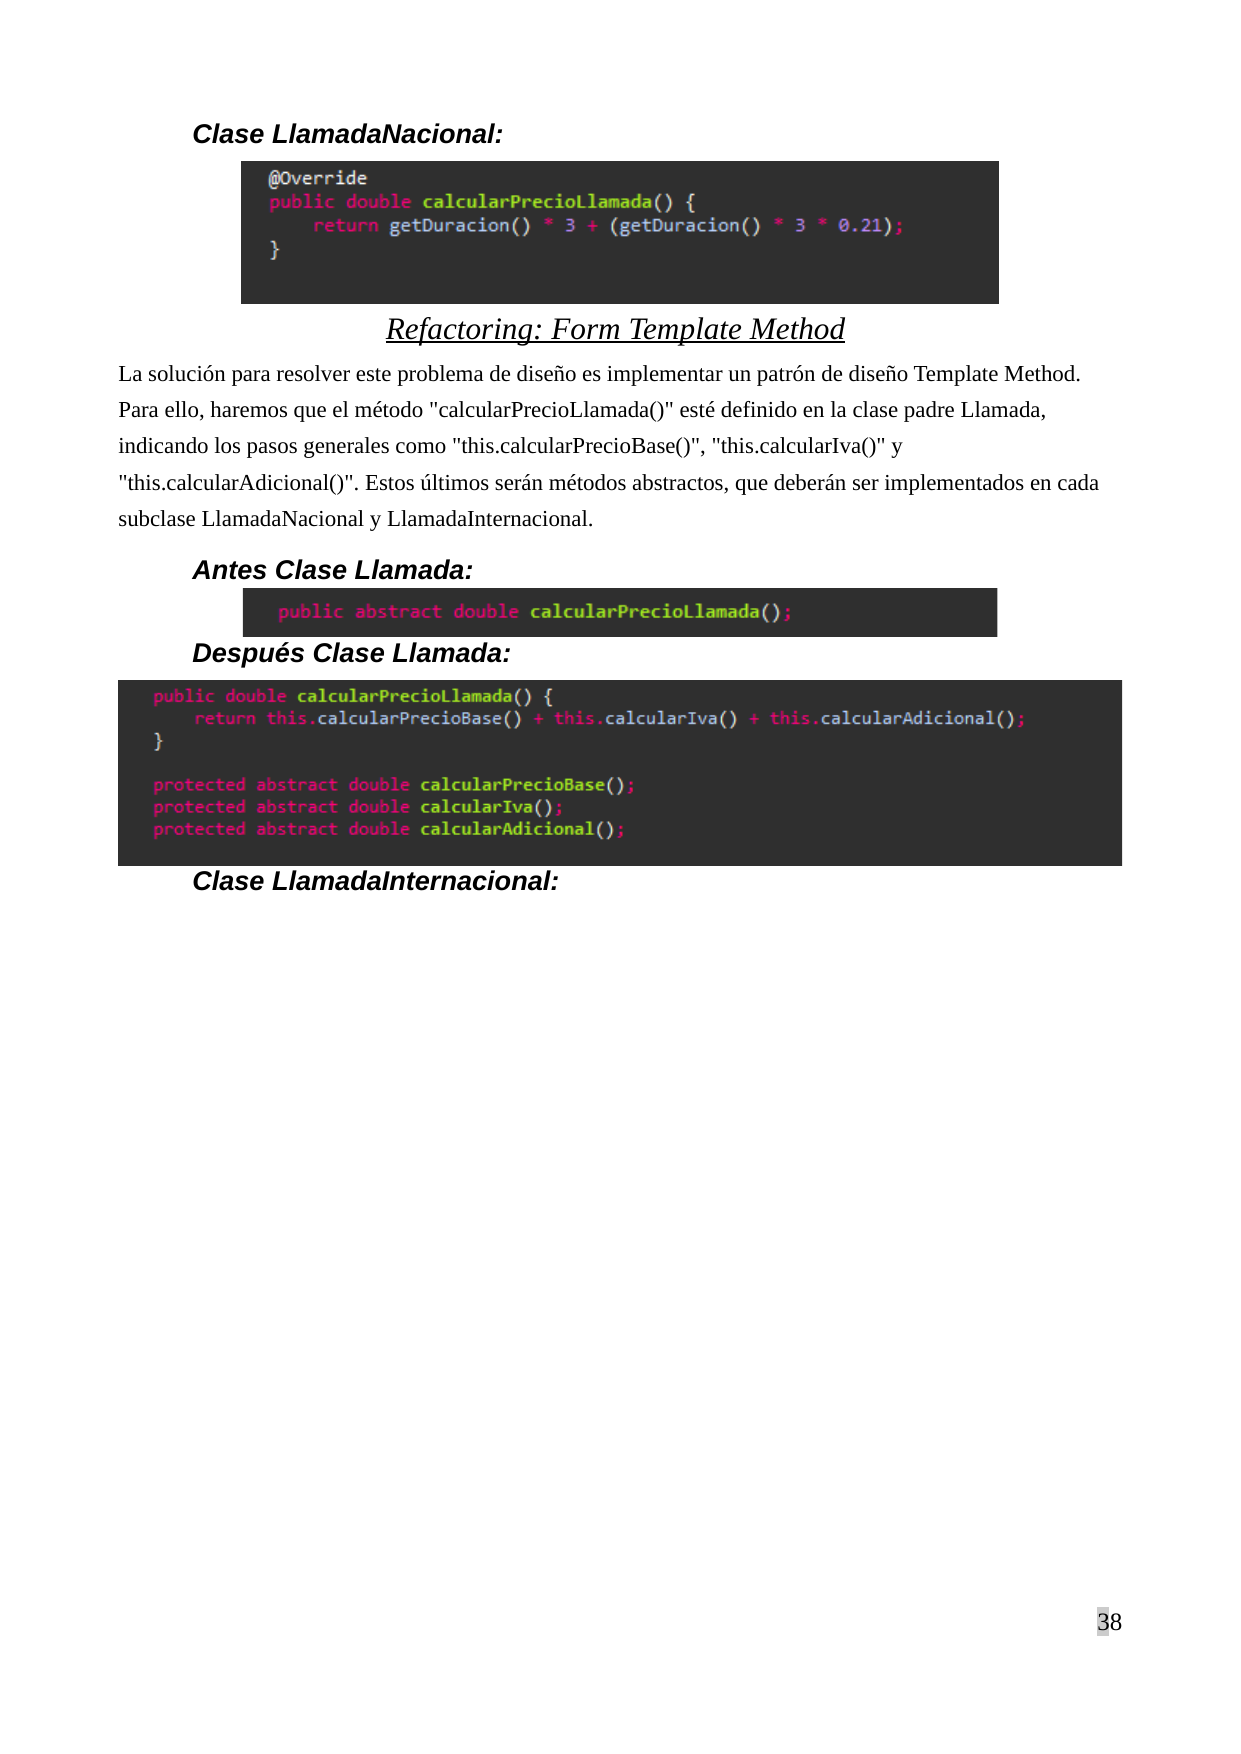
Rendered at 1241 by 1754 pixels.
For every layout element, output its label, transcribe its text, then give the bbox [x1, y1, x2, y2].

picture [242, 588, 998, 637]
subtitle Refactoring: Form Template Method [118, 183, 1122, 347]
subtitle Antes Clase Llamada: [118, 554, 1122, 585]
subtitle Clase LlamadaNacional: [118, 118, 1122, 149]
subtitle Clase LlamadaInternacional: [118, 866, 1122, 897]
subtitle Después Clase Llamada: [118, 610, 1122, 668]
picture [118, 680, 1123, 866]
text La solución para resolver este problema de diseño es implementar un patrón de diseño Template Method. Para ello, haremos que el método "calcularPrecioLlamada()" esté definido en la clase padre Llamada, indicando los pasos generales como "this.calcularPrecioBase()", "this.calcularIva()" y "this.calcularAdicional()". Estos últimos serán métodos abstractos, que deberán ser implementados en cada subclase LlamadaNacional y LlamadaInternacional. [118, 360, 1122, 531]
picture [241, 161, 999, 304]
